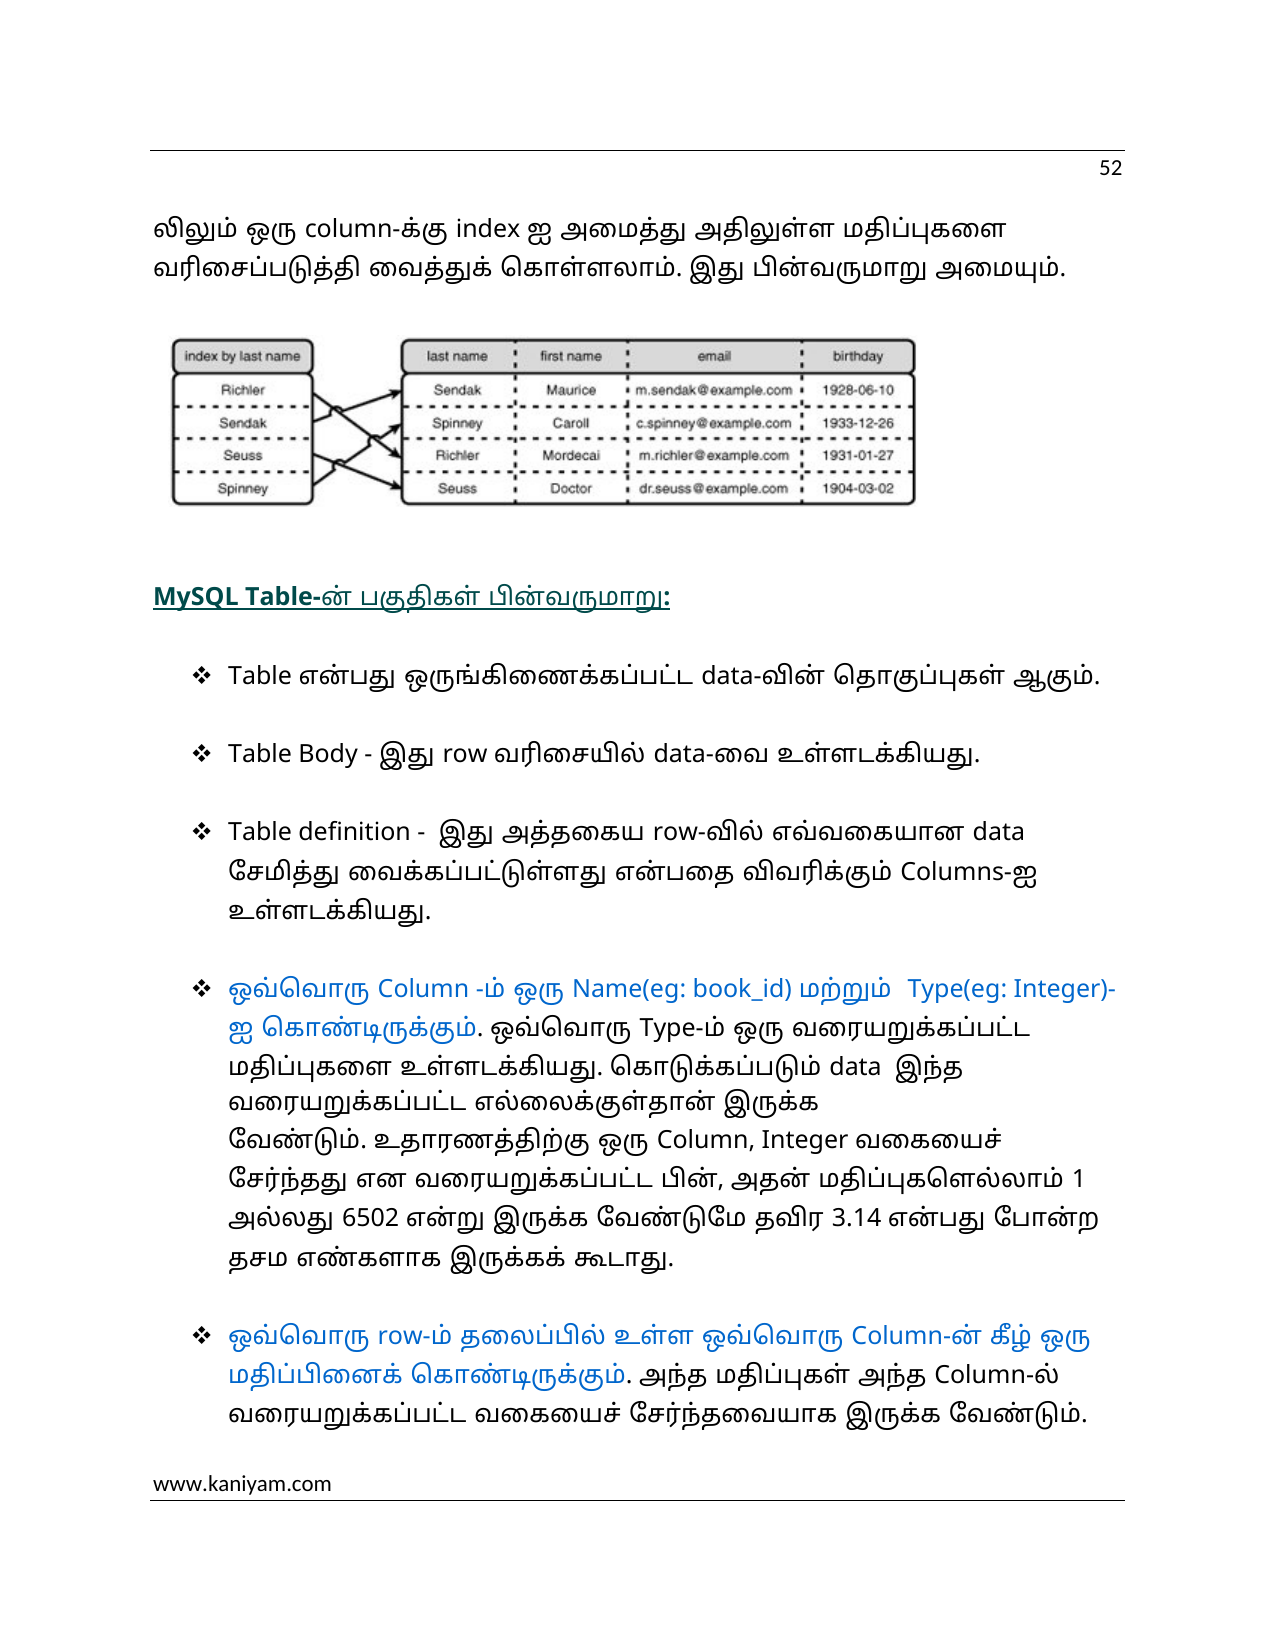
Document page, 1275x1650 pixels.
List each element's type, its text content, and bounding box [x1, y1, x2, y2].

list Table என்பது ஒருங்கிணைக்கப்பட்ட data-வின் தொகுப்புகள் ஆகும். [190, 657, 1122, 691]
text -லிலும் ஒரு column-க்கு index ஐ அமைத்து அதிலுள்ள மதிப்புகளை வரிசைப்படுத்தி வைத்துக் கொள்ளலாம். இது பின்வருமாறு அமையும். [153, 211, 1122, 284]
text MySQL Table-ன் பகுதிகள் பின்வருமாறு: [153, 579, 1122, 613]
list ஒவ்வொரு Column -ம் ஒரு Name(eg: book_id) மற்றும் Type(eg: Integer)-ஐ கொண்டிருக்கும். ஒவ்வொரு Type-ம் ஒரு வரையறுக்கப்பட்ட மதிப்புகளை உள்ளடக்கியது. கொடுக்கப்படும் data இந்த வரையறுக்கப்பட்ட எல்லைக்குள்தான் இருக்க வேண்டும். உதாரணத்திற்கு ஒரு Column, Integer வகையைச் சேர்ந்தது என வரையறுக்கப்பட்ட பின், அதன் மதிப்புகளெல்லாம் 1 அல்லது 6502 என்று இருக்க வேண்டுமே தவிர 3.14 என்பது போன்ற தசம எண்களாக இருக்கக் கூடாது. [190, 971, 1122, 1273]
list Table definition - இது அத்தகைய row-வில் எவ்வகையான data சேமித்து வைக்கப்பட்டுள்ளது என்பதை விவரிக்கும் Columns-ஐ உள்ளடக்கியது. [190, 814, 1122, 926]
list Table Body - இது row வரிசையில் data-வை உள்ளடக்கியது. [190, 736, 1122, 770]
list ஒவ்வொரு row-ம் தலைப்பில் உள்ள ஒவ்வொரு Column-ன் கீழ் ஒரு மதிப்பினைக் கொண்டிருக்கும். அந்த மதிப்புகள் அந்த Column-ல் வரையறுக்கப்பட்ட வகையைச் சேர்ந்தவையாக இருக்க வேண்டும். [190, 1318, 1122, 1430]
